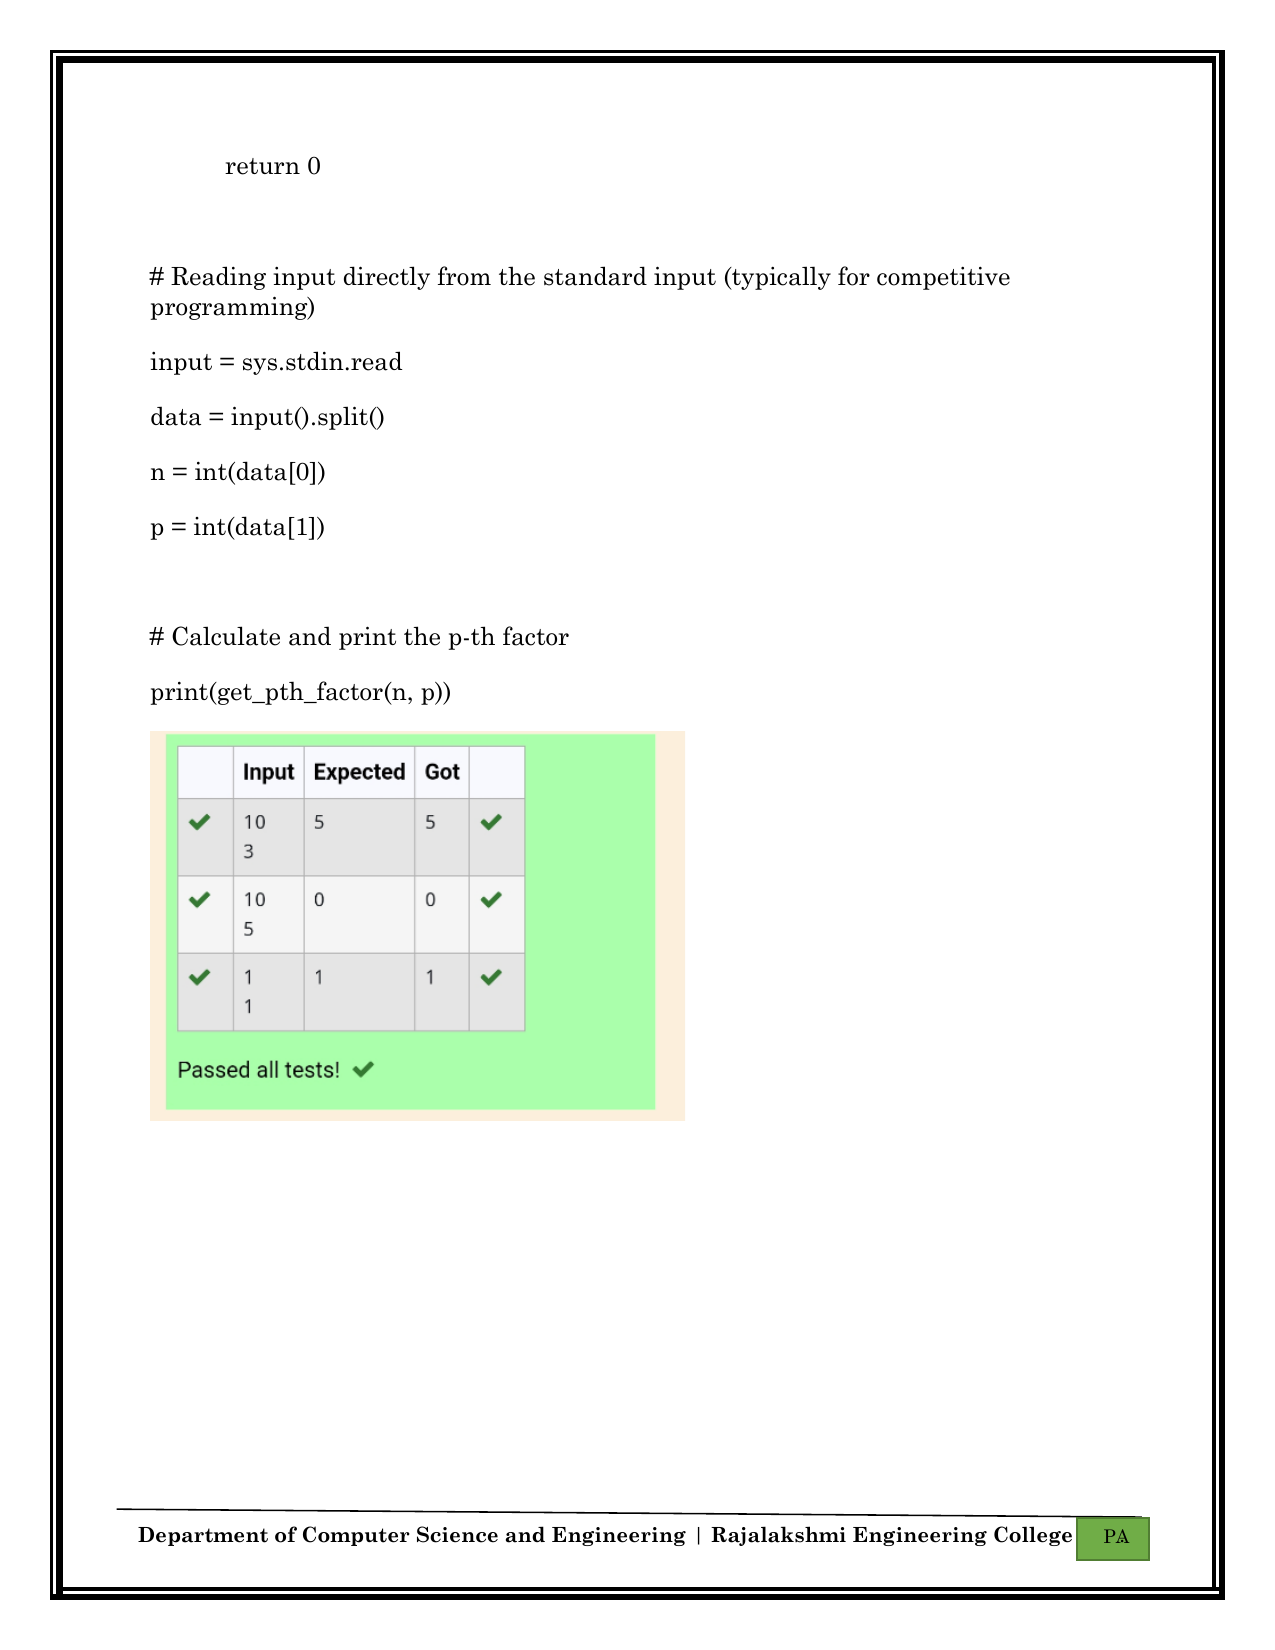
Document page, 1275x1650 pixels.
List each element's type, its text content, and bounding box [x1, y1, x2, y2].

text return 0 [150, 150, 1125, 180]
text input = sys.stdin.read [150, 345, 1125, 376]
text # Reading input directly from the standard input (typically for competitive programming) [150, 260, 1125, 320]
text n = int(data[0]) [150, 456, 1125, 486]
picture [150, 731, 686, 1121]
text # Calculate and print the p-th factor [150, 621, 1125, 651]
text data = input().split() [150, 401, 1125, 431]
text print(get_pth_factor(n, p)) [150, 676, 1125, 706]
text p = int(data[1]) [150, 511, 1125, 541]
